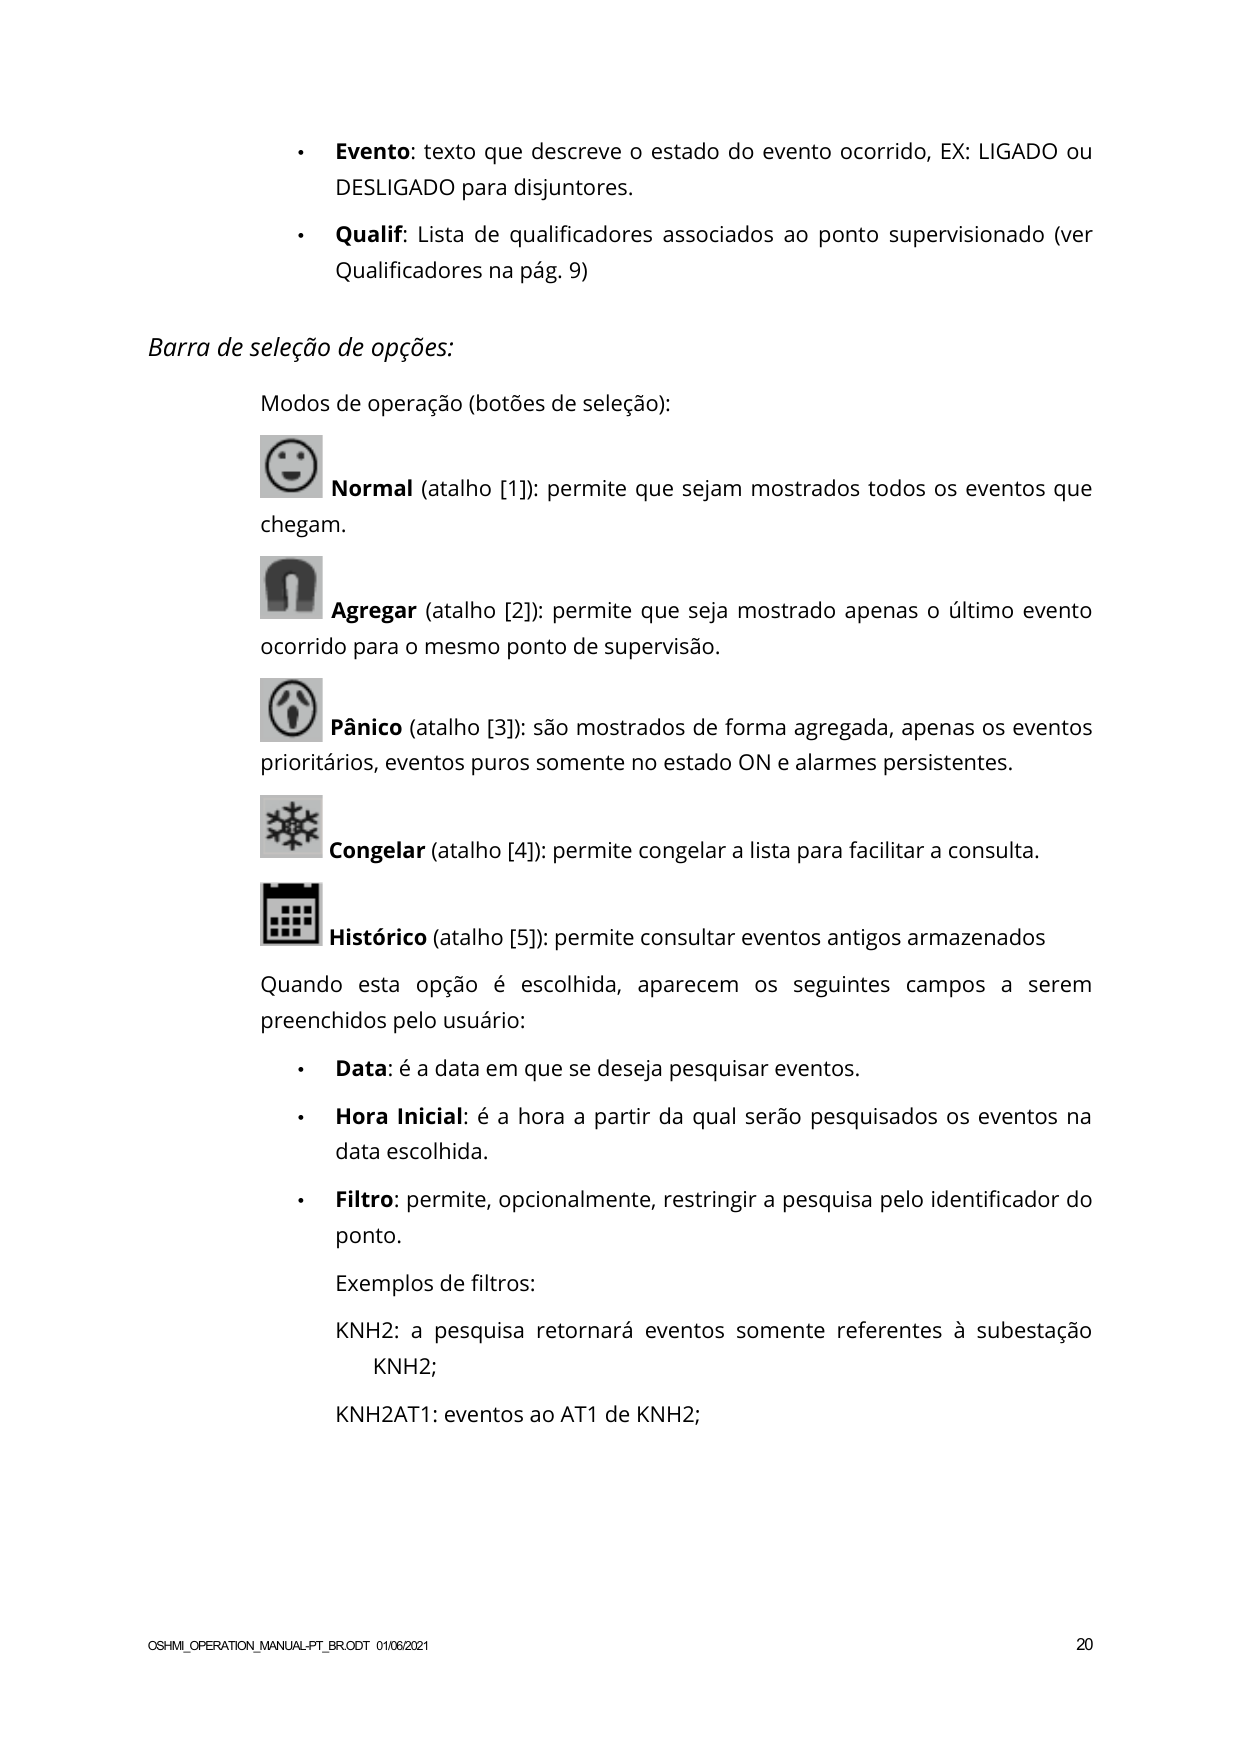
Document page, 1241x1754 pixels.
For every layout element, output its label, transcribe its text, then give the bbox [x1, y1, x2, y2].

text Normal (atalho [1]): permite que sejam mostrados todos os eventos que chegam. [260, 435, 1093, 538]
text Quando esta opção é escolhida, aparecem os seguintes campos a serem preenchidos pelo usuário: [260, 969, 1093, 1035]
picture [260, 435, 323, 498]
text Exemplos de filtros: [335, 1267, 1093, 1297]
picture [260, 882, 323, 946]
picture [260, 678, 323, 742]
list Evento: texto que descreve o estado do evento ocorrido, EX: LIGADO ou DESLIGADO para disjuntores. [298, 136, 1093, 201]
text Agregar (atalho [2]): permite que seja mostrado apenas o último evento ocorrido para o mesmo ponto de supervisão. [260, 556, 1093, 661]
text KNH2AT1: eventos ao AT1 de KNH2; [335, 1399, 1093, 1428]
list Hora Inicial: é a hora a partir da qual serão pesquisados os eventos na data escolhida. [298, 1101, 1093, 1166]
list Qualif: Lista de qualificadores associados ao ponto supervisionado (ver Qualificadores na pág. 9) [298, 219, 1093, 285]
text KNH2: a pesquisa retornará eventos somente referentes à subestação KNH2; [335, 1315, 1093, 1381]
picture [260, 556, 323, 619]
subtitle Barra de seleção de opções: [148, 330, 1093, 364]
text Congelar (atalho [4]): permite congelar a lista para facilitar a consulta. [260, 795, 1093, 865]
list Filtro: permite, opcionalmente, restringir a pesquisa pelo identificador do ponto. [298, 1184, 1093, 1249]
list Data: é a data em que se deseja pesquisar eventos. [298, 1053, 1093, 1083]
text Histórico (atalho [5]): permite consultar eventos antigos armazenados [260, 883, 1093, 952]
text Modos de operação (botões de seleção): [260, 388, 1093, 417]
text Pânico (atalho [3]): são mostrados de forma agregada, apenas os eventos prioritários, eventos puros somente no estado ON e alarmes persistentes. [260, 679, 1093, 777]
picture [260, 795, 323, 858]
